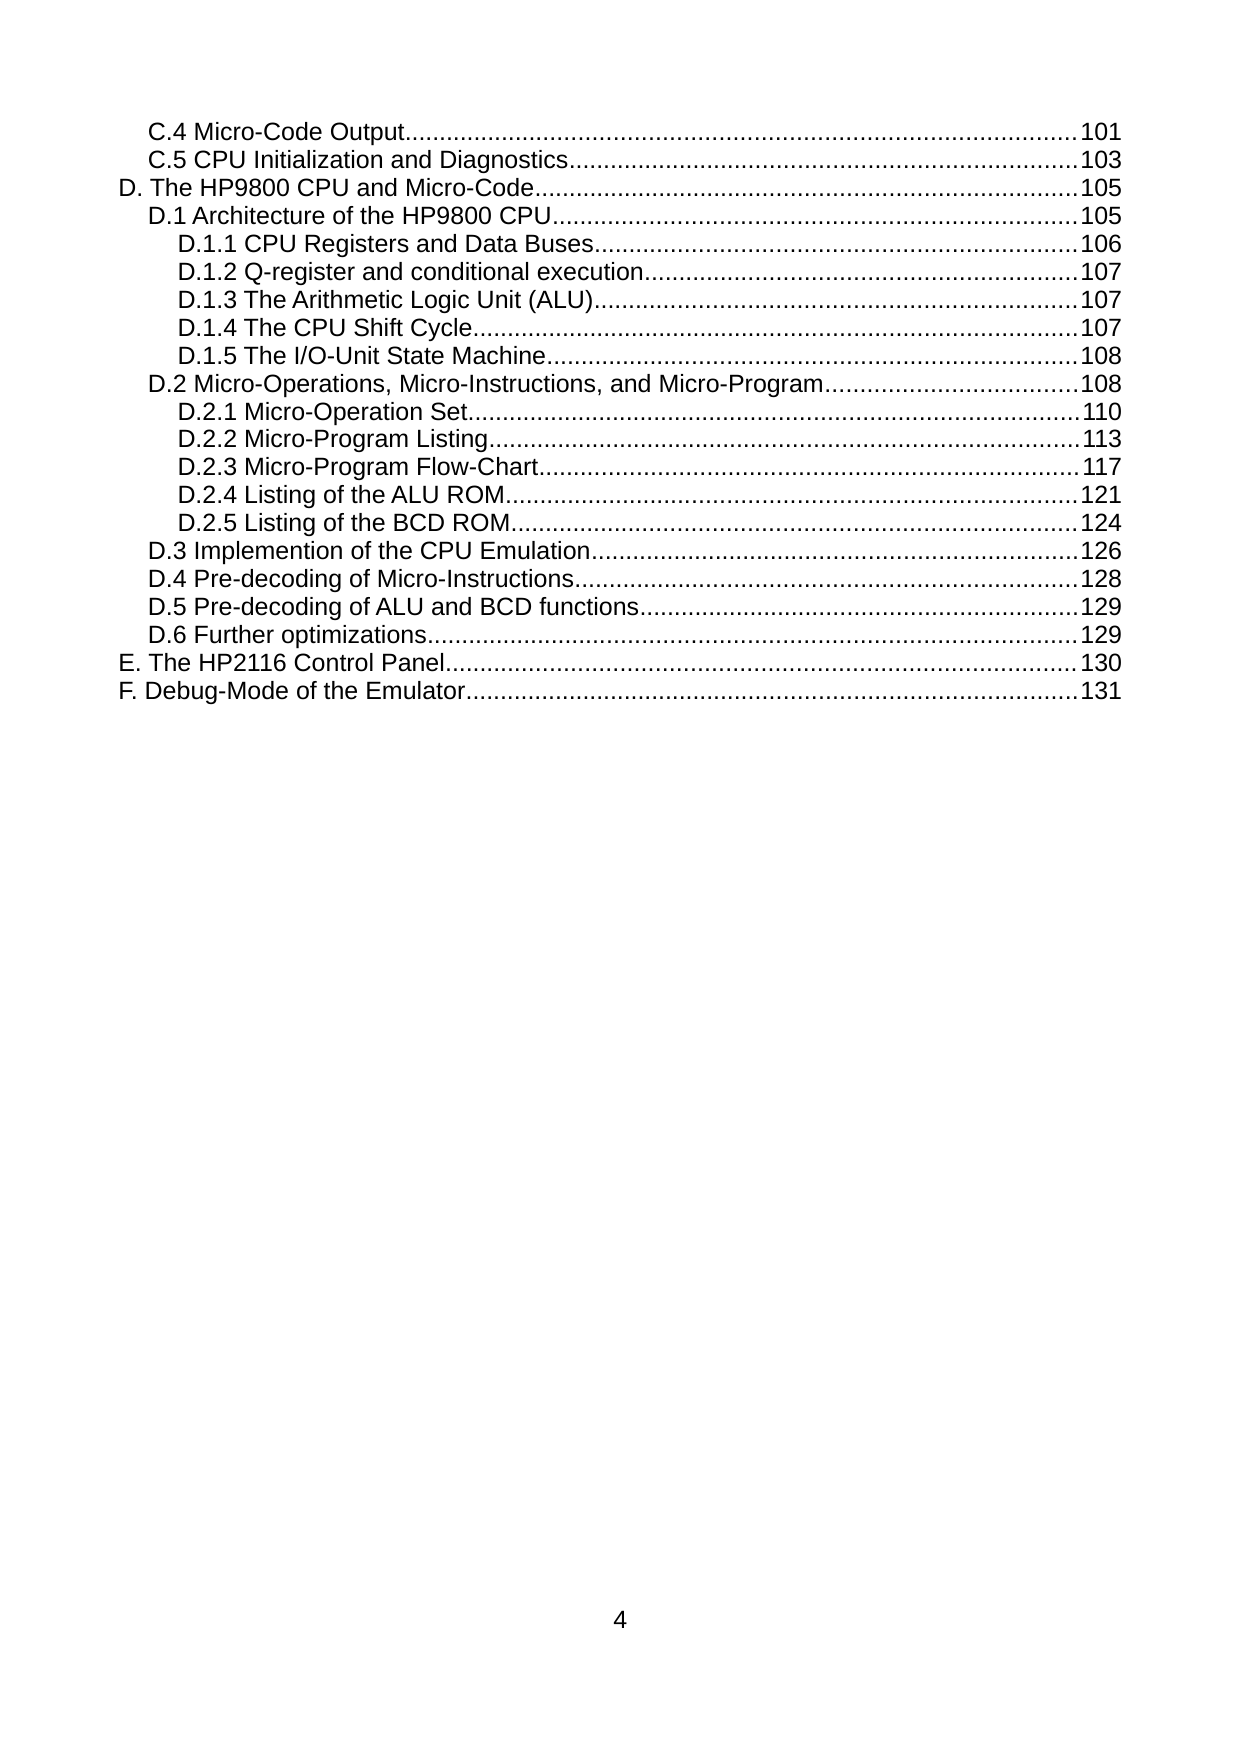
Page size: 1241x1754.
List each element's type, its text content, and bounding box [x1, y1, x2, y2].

text D.5 Pre-decoding of ALU and BCD functions 129 [148, 593, 1122, 621]
text D.3 Implemention of the CPU Emulation 126 [148, 537, 1122, 565]
text D.1.3 The Arithmetic Logic Unit (ALU) 107 [177, 286, 1122, 313]
text D. The HP9800 CPU and Micro-Code 105 [118, 174, 1122, 202]
text D.1.4 The CPU Shift Cycle 107 [177, 313, 1122, 341]
text D.2.4 Listing of the ALU ROM 121 [177, 481, 1122, 509]
text D.2.5 Listing of the BCD ROM 124 [177, 509, 1122, 537]
text D.2.3 Micro-Program Flow-Chart 117 [177, 453, 1122, 481]
text D.6 Further optimizations 129 [148, 621, 1122, 648]
text C.5 CPU Initialization and Diagnostics 103 [148, 146, 1122, 174]
text D.4 Pre-decoding of Micro-Instructions 128 [148, 565, 1122, 593]
text C.4 Micro-Code Output 101 [148, 118, 1122, 146]
text D.1.5 The I/O-Unit State Machine 108 [177, 341, 1122, 369]
text D.2 Micro-Operations, Micro-Instructions, and Micro-Program 108 [148, 369, 1122, 397]
text D.2.1 Micro-Operation Set 110 [177, 397, 1122, 425]
text D.1 Architecture of the HP9800 CPU 105 [148, 202, 1122, 230]
text D.1.2 Q-register and conditional execution 107 [177, 258, 1122, 286]
text D.1.1 CPU Registers and Data Buses 106 [177, 230, 1122, 258]
text E. The HP2116 Control Panel 130 [118, 648, 1122, 676]
text F. Debug-Mode of the Emulator 131 [118, 676, 1122, 704]
text D.2.2 Micro-Program Listing 113 [177, 425, 1122, 453]
